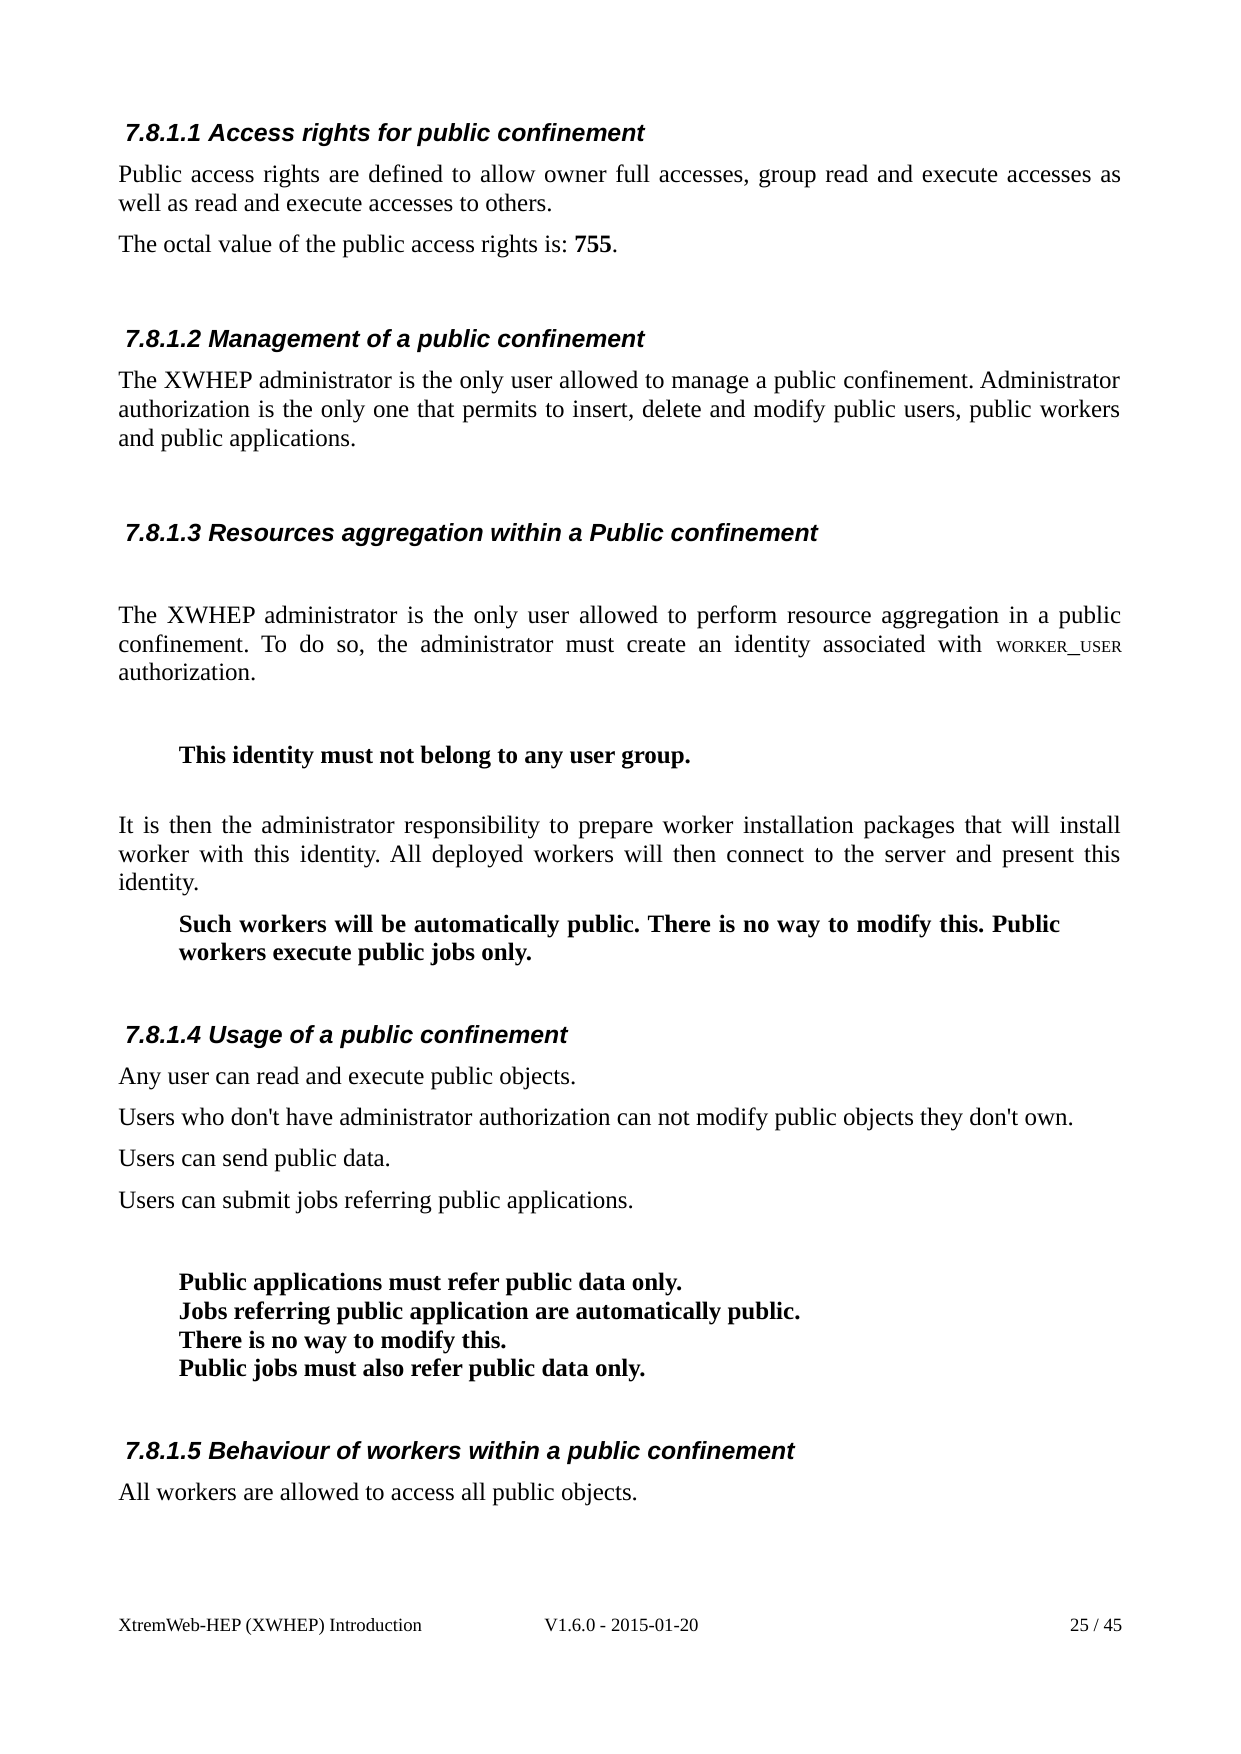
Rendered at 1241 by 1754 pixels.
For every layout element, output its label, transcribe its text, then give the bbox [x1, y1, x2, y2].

text Users can submit jobs referring public applications. [118, 1185, 1122, 1213]
text Public jobs must also refer public data only. [179, 1353, 1061, 1382]
text Public applications must refer public data only. [179, 1267, 1061, 1296]
subtitle Usage of a public confinement [118, 1020, 1122, 1048]
text This identity must not belong to any user group. [179, 740, 1061, 769]
text Any user can read and execute public objects. [118, 1061, 1122, 1090]
text All workers are allowed to access all public objects. [118, 1477, 1122, 1506]
text The XWHEP administrator is the only user allowed to perform resource aggregation in a public confinement. To do so, the administrator must create an identity associated with worker_user authorization. [118, 600, 1122, 686]
text Jobs referring public application are automatically public. [179, 1296, 1061, 1325]
subtitle Behaviour of workers within a public confinement [118, 1436, 1122, 1464]
text Users can send public data. [118, 1143, 1122, 1172]
text Public access rights are defined to allow owner full accesses, group read and execute accesses as well as read and execute accesses to others. [118, 159, 1122, 217]
subtitle Management of a public confinement [118, 324, 1122, 353]
text It is then the administrator responsibility to prepare worker installation packages that will install worker with this identity. All deployed workers will then connect to the server and present this identity. [118, 810, 1122, 896]
text The XWHEP administrator is the only user allowed to manage a public confinement. Administrator authorization is the only one that permits to insert, delete and modify public users, public workers and public applications. [118, 365, 1122, 451]
subtitle Access rights for public confinement [118, 118, 1122, 147]
text Users who don't have administrator authorization can not modify public objects they don't own. [118, 1102, 1122, 1131]
text Such workers will be automatically public. There is no way to modify this. Public workers execute public jobs only. [179, 909, 1061, 966]
text The octal value of the public access rights is: 755. [118, 229, 1122, 258]
subtitle Resources aggregation within a Public confinement [118, 518, 1122, 546]
text There is no way to modify this. [179, 1325, 1061, 1353]
